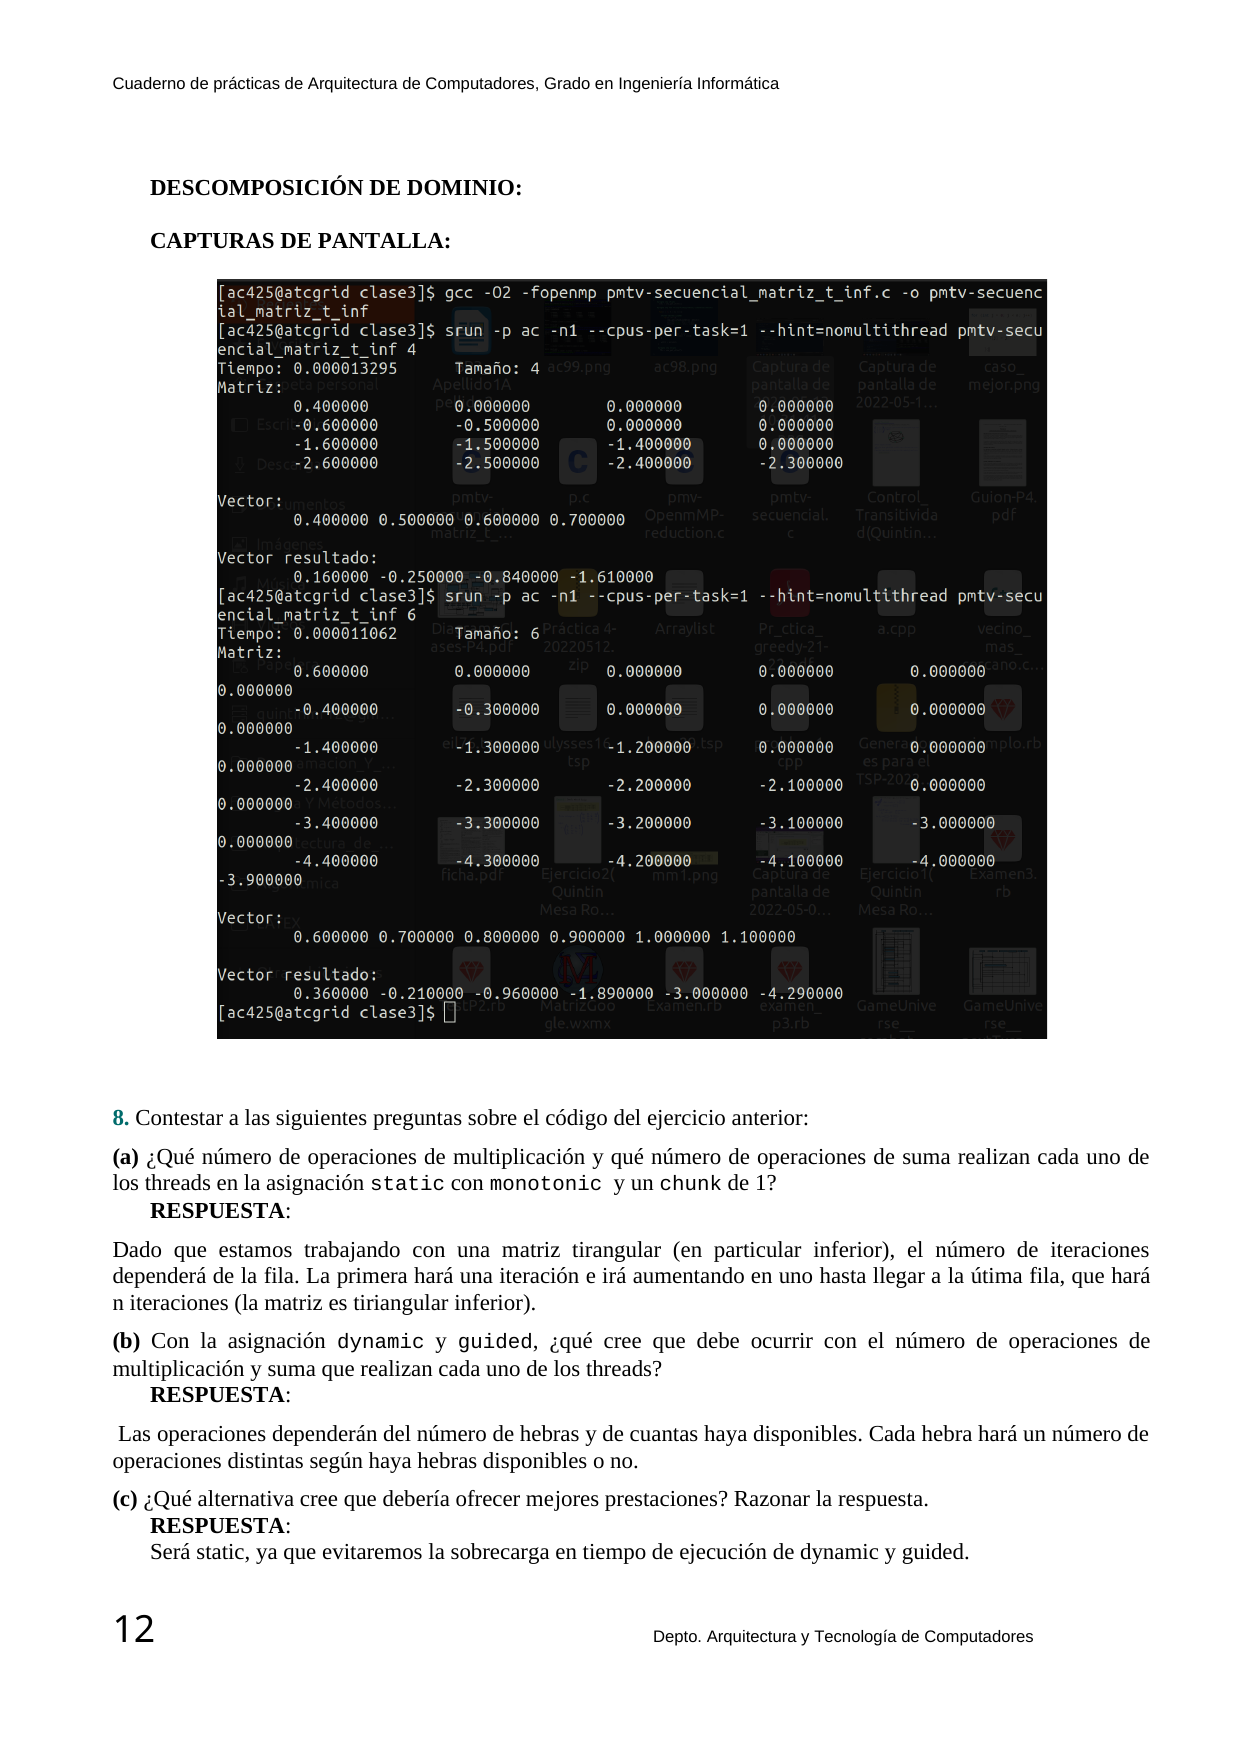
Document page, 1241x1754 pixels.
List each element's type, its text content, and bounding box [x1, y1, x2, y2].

text RESPUESTA: [150, 1381, 1152, 1408]
list Dado que estamos trabajando con una matriz tirangular (en particular inferior), el número de iteraciones dependerá de la fila. La primera hará una iteración e irá aumentando en uno hasta llegar a la útima fila, que hará n iteraciones (la matriz es tiriangular inferior). [112, 1236, 1152, 1315]
text RESPUESTA: [150, 1197, 1152, 1223]
list (a) ¿Qué número de operaciones de multiplicación y qué número de operaciones de suma realizan cada uno de los threads en la asignación static con monotonic y un chunk de 1? [112, 1143, 1152, 1197]
text CAPTURAS DE PANTALLA: [150, 227, 1152, 253]
list Las operaciones dependerán del número de hebras y de cuantas haya disponibles. Cada hebra hará un número de operaciones distintas según haya hebras disponibles o no. [112, 1420, 1152, 1473]
list 8. Contestar a las siguientes preguntas sobre el código del ejercicio anterior: [112, 1104, 1152, 1131]
list (b) Con la asignación dynamic y guided, ¿qué cree que debe ocurrir con el número de operaciones de multiplicación y suma que realizan cada uno de los threads? [112, 1327, 1152, 1381]
picture [217, 279, 1048, 1039]
text RESPUESTA: [150, 1512, 1152, 1538]
list (c) ¿Qué alternativa cree que debería ofrecer mejores prestaciones? Razonar la respuesta. [112, 1486, 1152, 1512]
text Será static, ya que evitaremos la sobrecarga en tiempo de ejecución de dynamic y guided. [150, 1538, 1152, 1564]
text DESCOMPOSICIÓN DE DOMINIO: [150, 174, 1152, 200]
